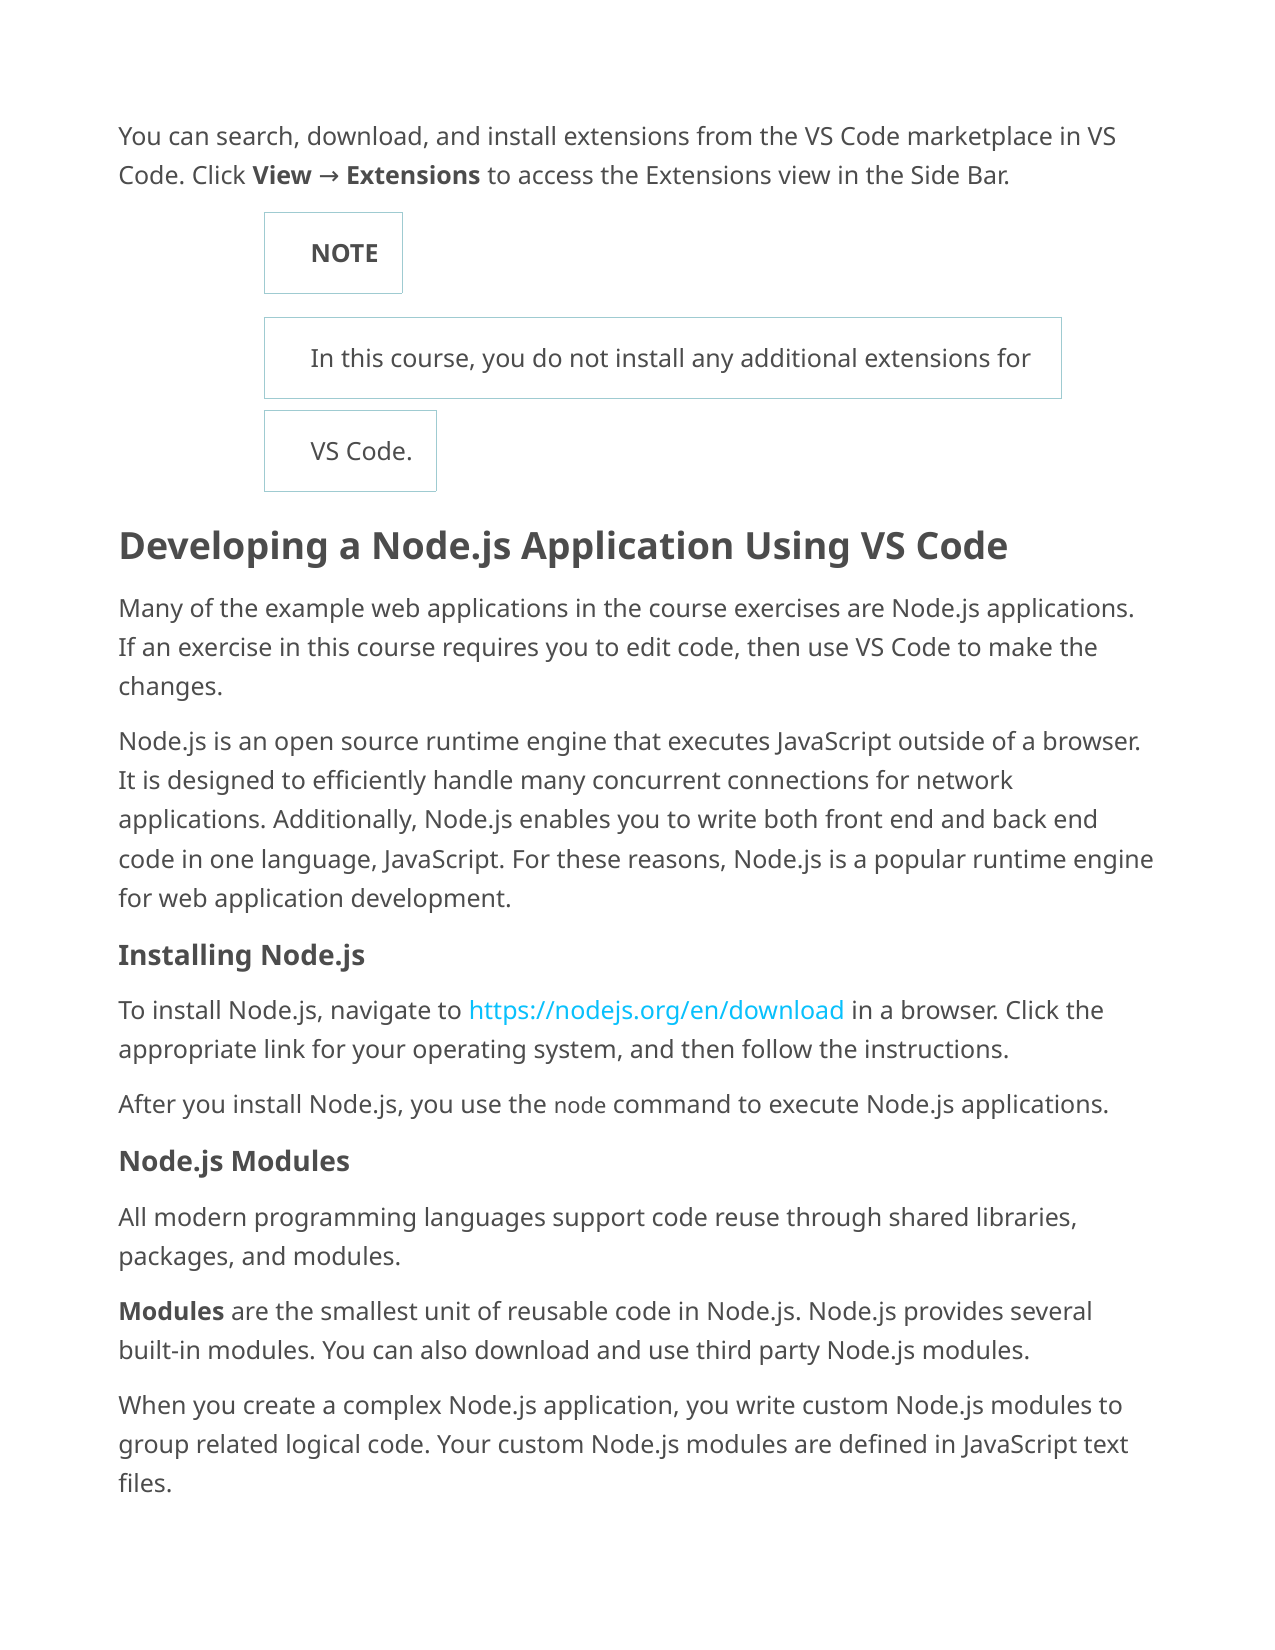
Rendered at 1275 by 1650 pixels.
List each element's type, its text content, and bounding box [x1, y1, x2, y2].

text To install Node.js, navigate to https://nodejs.org/en/download in a browser. Click the appropriate link for your operating system, and then follow the instructions. [118, 993, 1157, 1066]
text After you install Node.js, you use the node command to execute Node.js applications. [118, 1087, 1157, 1121]
subtitle Developing a Node.js Application Using VS Code [118, 519, 1157, 570]
subtitle [403, 212, 1082, 293]
text Modules are the smallest unit of reusable code in Node.js. Node.js provides several built-in modules. You can also download and use third party Node.js modules. [118, 1293, 1157, 1367]
subtitle NOTE [265, 213, 402, 293]
subtitle Installing Node.js [118, 935, 1157, 974]
text You can search, download, and install extensions from the VS Code marketplace in VS Code. Click View → Extensions to access the Extensions view in the Side Bar. [118, 118, 1157, 191]
text In this course, you do not install any additional extensions for VS Code. [263, 317, 1082, 491]
text Node.js is an open source runtime engine that executes JavaScript outside of a browser. It is designed to efficiently handle many concurrent connections for network applications. Additionally, Node.js enables you to write both front end and back end code in one language, JavaScript. For these reasons, Node.js is a popular runtime engine for web application development. [118, 724, 1157, 914]
text Many of the example web applications in the course exercises are Node.js applications. If an exercise in this course requires you to edit code, then use VS Code to make the changes. [118, 591, 1157, 703]
subtitle Node.js Modules [118, 1142, 1157, 1180]
text All modern programming languages support code reuse through shared libraries, packages, and modules. [118, 1199, 1157, 1273]
text When you create a complex Node.js application, you write custom Node.js modules to group related logical code. Your custom Node.js modules are defined in JavaScript text files. [118, 1387, 1157, 1500]
